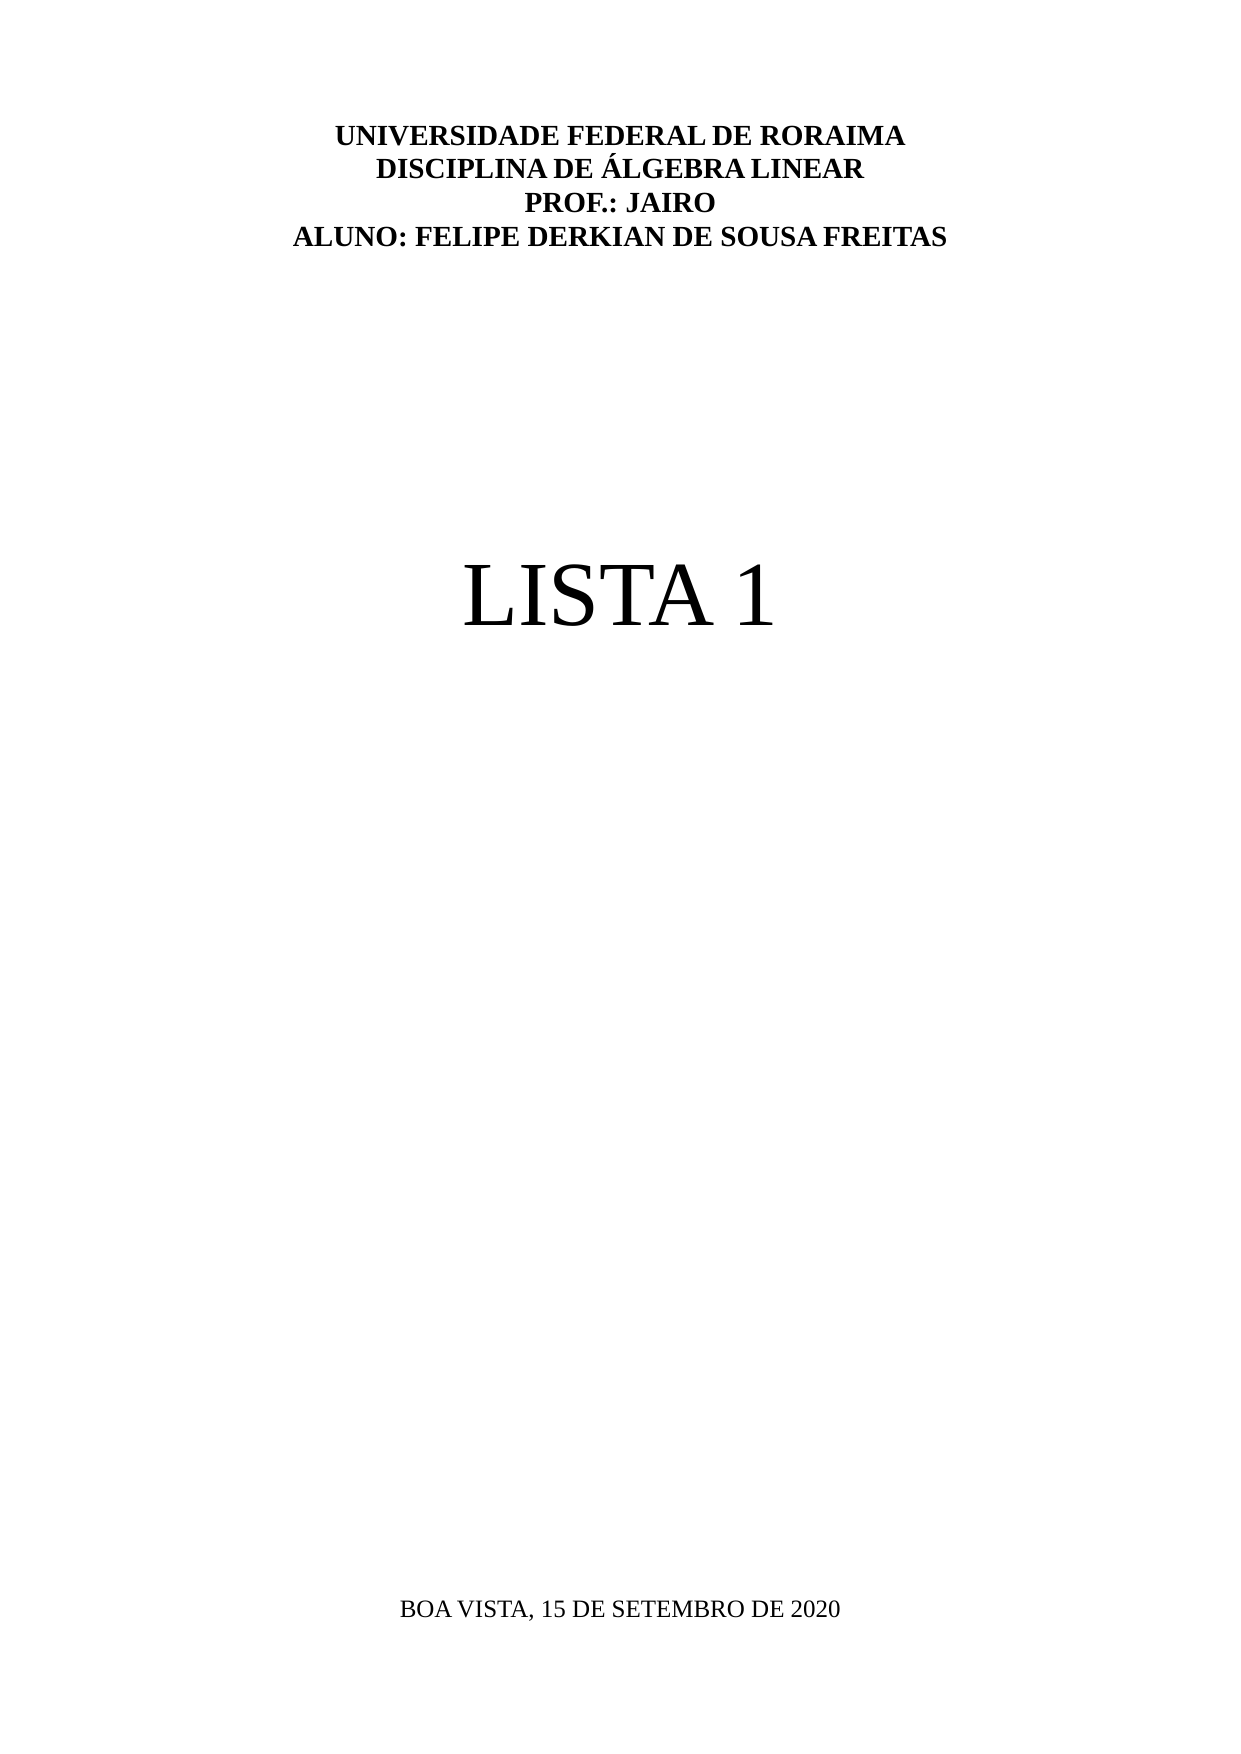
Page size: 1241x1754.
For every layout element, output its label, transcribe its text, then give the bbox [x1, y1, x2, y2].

text LISTA 1 [118, 540, 1122, 645]
text PROF.: JAIRO [118, 185, 1122, 219]
text ALUNO: FELIPE DERKIAN DE SOUSA FREITAS [118, 219, 1122, 252]
text DISCIPLINA DE ÁLGEBRA LINEAR [118, 152, 1122, 185]
text UNIVERSIDADE FEDERAL DE RORAIMA [118, 118, 1122, 152]
text BOA VISTA, 15 DE SETEMBRO DE 2020 [118, 1594, 1122, 1623]
